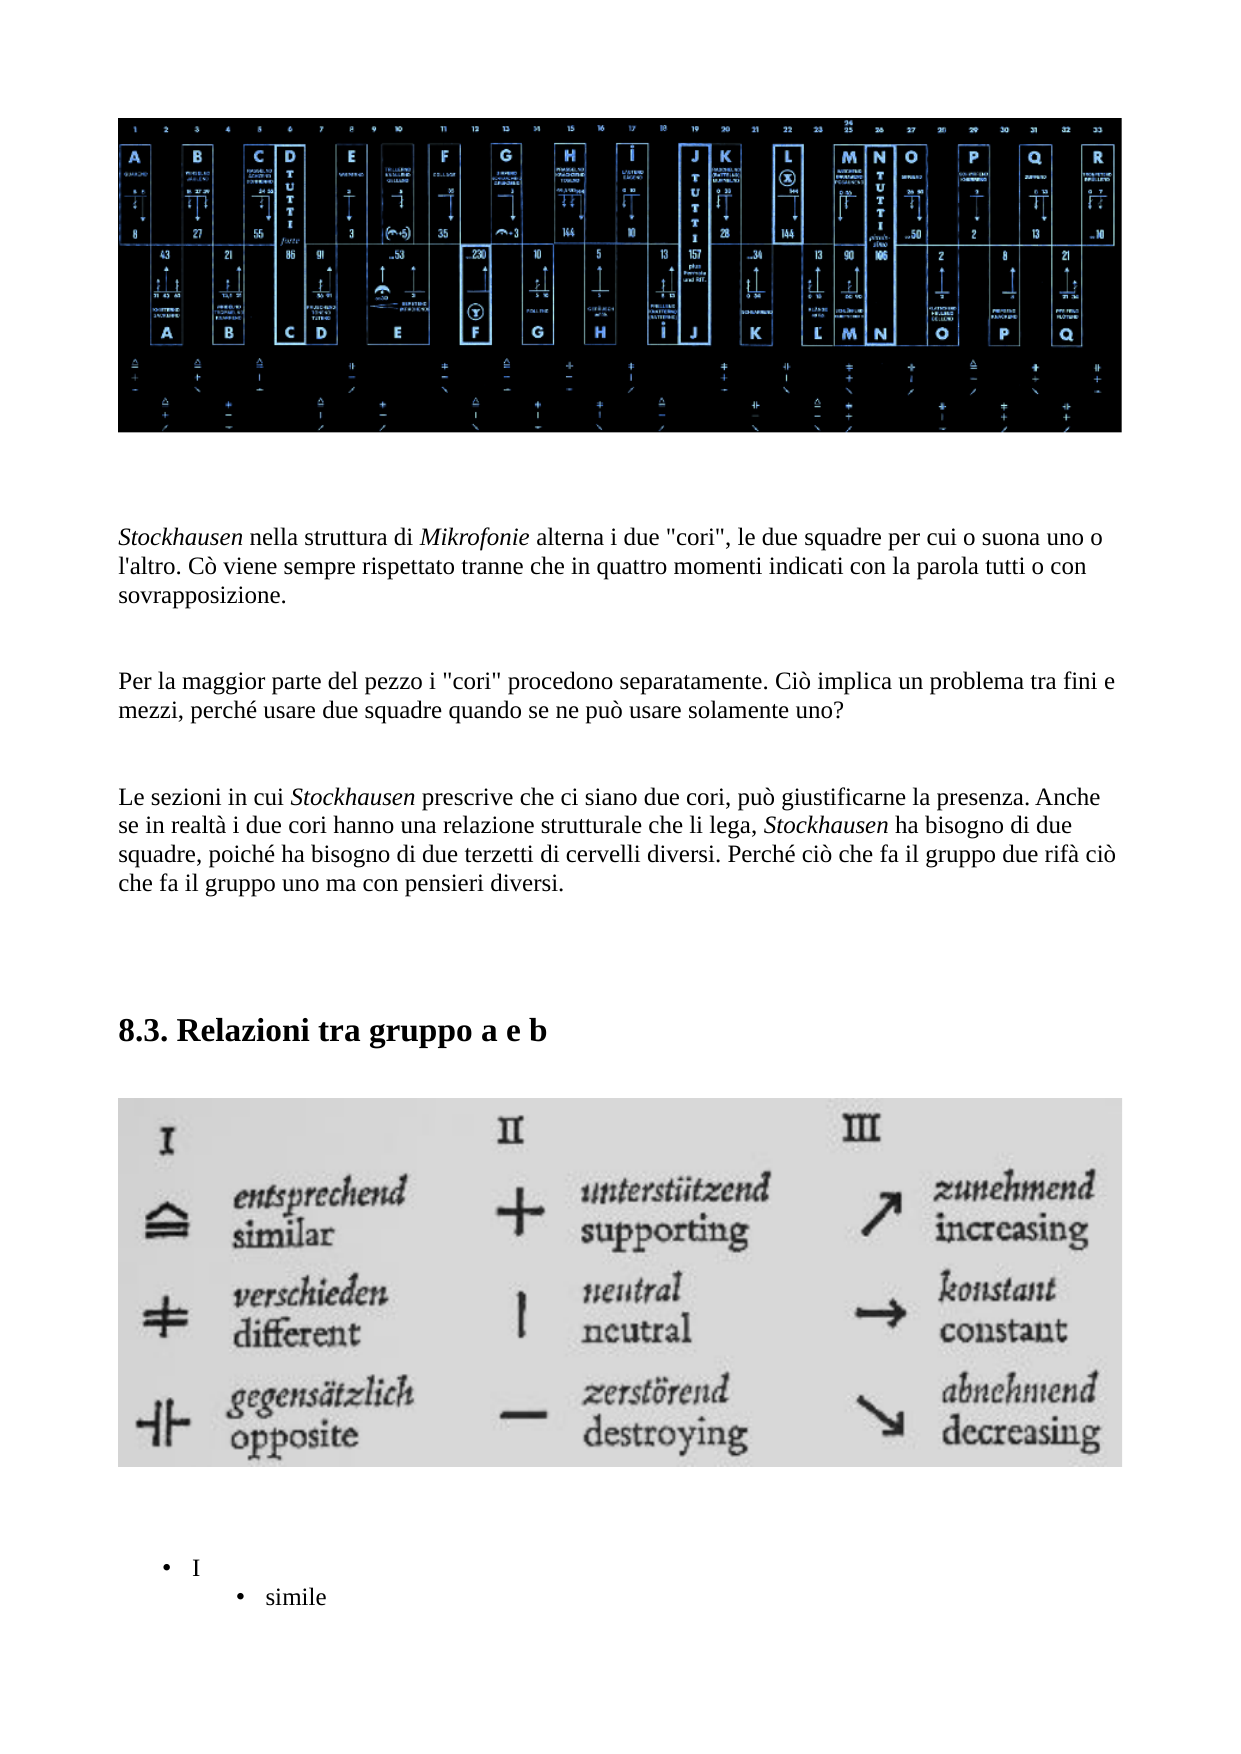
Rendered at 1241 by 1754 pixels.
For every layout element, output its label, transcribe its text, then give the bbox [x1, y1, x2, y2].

text Stockhausen nella struttura di Mikrofonie alterna i due "cori", le due squadre per cui o suona uno o l'altro. Cò viene sempre rispettato tranne che in quattro momenti indicati con la parola tutti o con sovrapposizione. [118, 522, 1122, 608]
text Le sezioni in cui Stockhausen prescrive che ci siano due cori, può giustificarne la presenza. Anche se in realtà i due cori hanno una relazione strutturale che li lega, Stockhausen ha bisogno di due squadre, poiché ha bisogno di due terzetti di cervelli diversi. Perché ciò che fa il gruppo due rifà ciò che fa il gruppo uno ma con pensieri diversi. [118, 782, 1122, 897]
list I [162, 1553, 1122, 1582]
picture [118, 1098, 1123, 1467]
list simile [236, 1582, 1122, 1611]
subtitle 8.3. Relazioni tra gruppo a e b [118, 1011, 1122, 1049]
text Per la maggior parte del pezzo i "cori" procedono separatamente. Ciò implica un problema tra fini e mezzi, perché usare due squadre quando se ne può usare solamente uno? [118, 666, 1122, 724]
picture [118, 118, 1123, 436]
